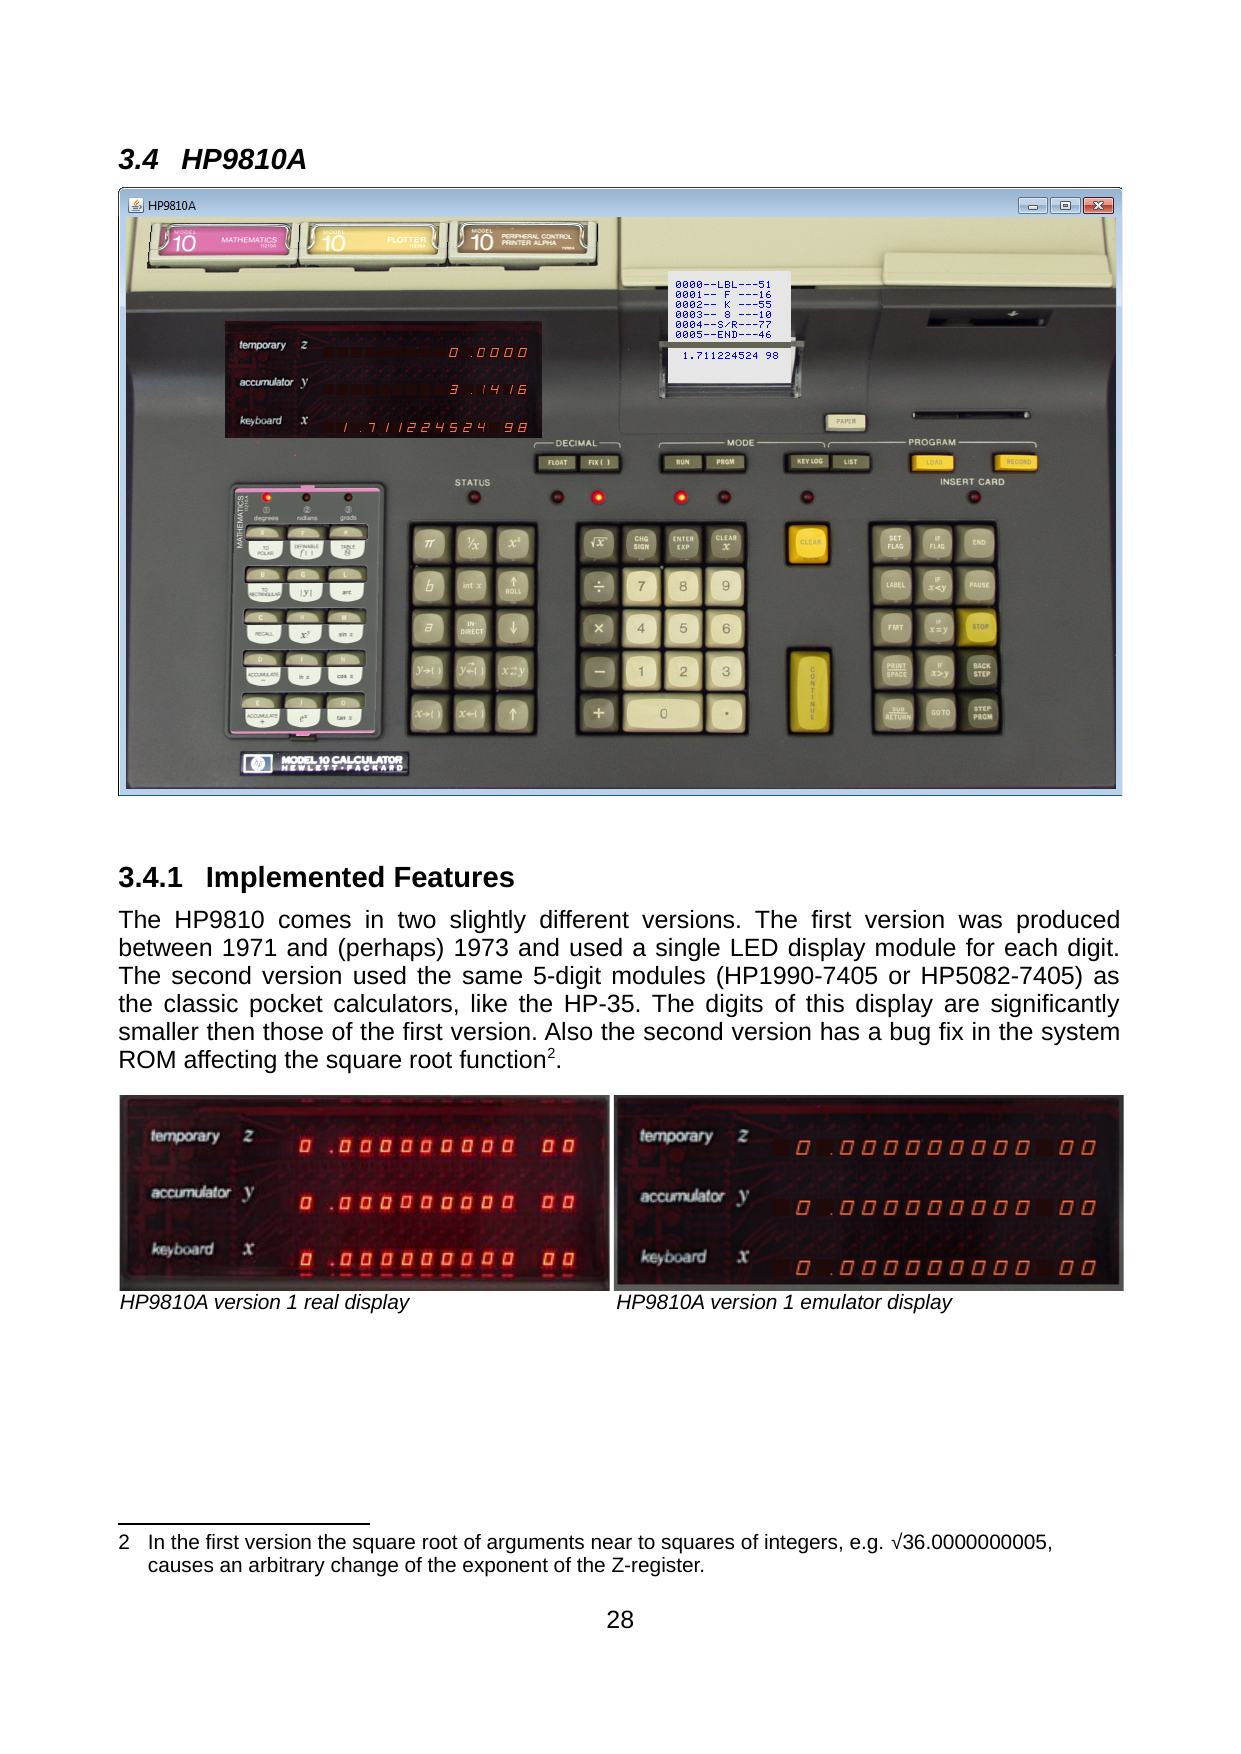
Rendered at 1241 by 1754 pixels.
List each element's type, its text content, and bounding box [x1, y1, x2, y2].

text The HP9810 comes in two slightly different versions. The first version was produced between 1971 and (perhaps) 1973 and used a single LED display module for each digit. The second version used the same 5-digit modules (HP1990-7405 or HP5082-7405) as the classic pocket calculators, like the HP-35. The digits of this display are significantly smaller then those of the first version. Also the second version has a bug fix in the system ROM affecting the square root function. [118, 906, 1122, 1074]
picture [119, 1095, 610, 1291]
text HP9810A version 1 real display [119, 1291, 610, 1314]
subtitle Implemented Features [118, 861, 1122, 894]
picture [118, 187, 1123, 796]
text HP9810A version 1 emulator display [616, 1291, 1124, 1313]
text In the first version the square root of arguments near to squares of integers, e.g. √36.0000000005, causes an arbitrary change of the exponent of the Z-register. [118, 1530, 1122, 1577]
picture [613, 1095, 1124, 1291]
subtitle HP9810A [118, 143, 1122, 176]
